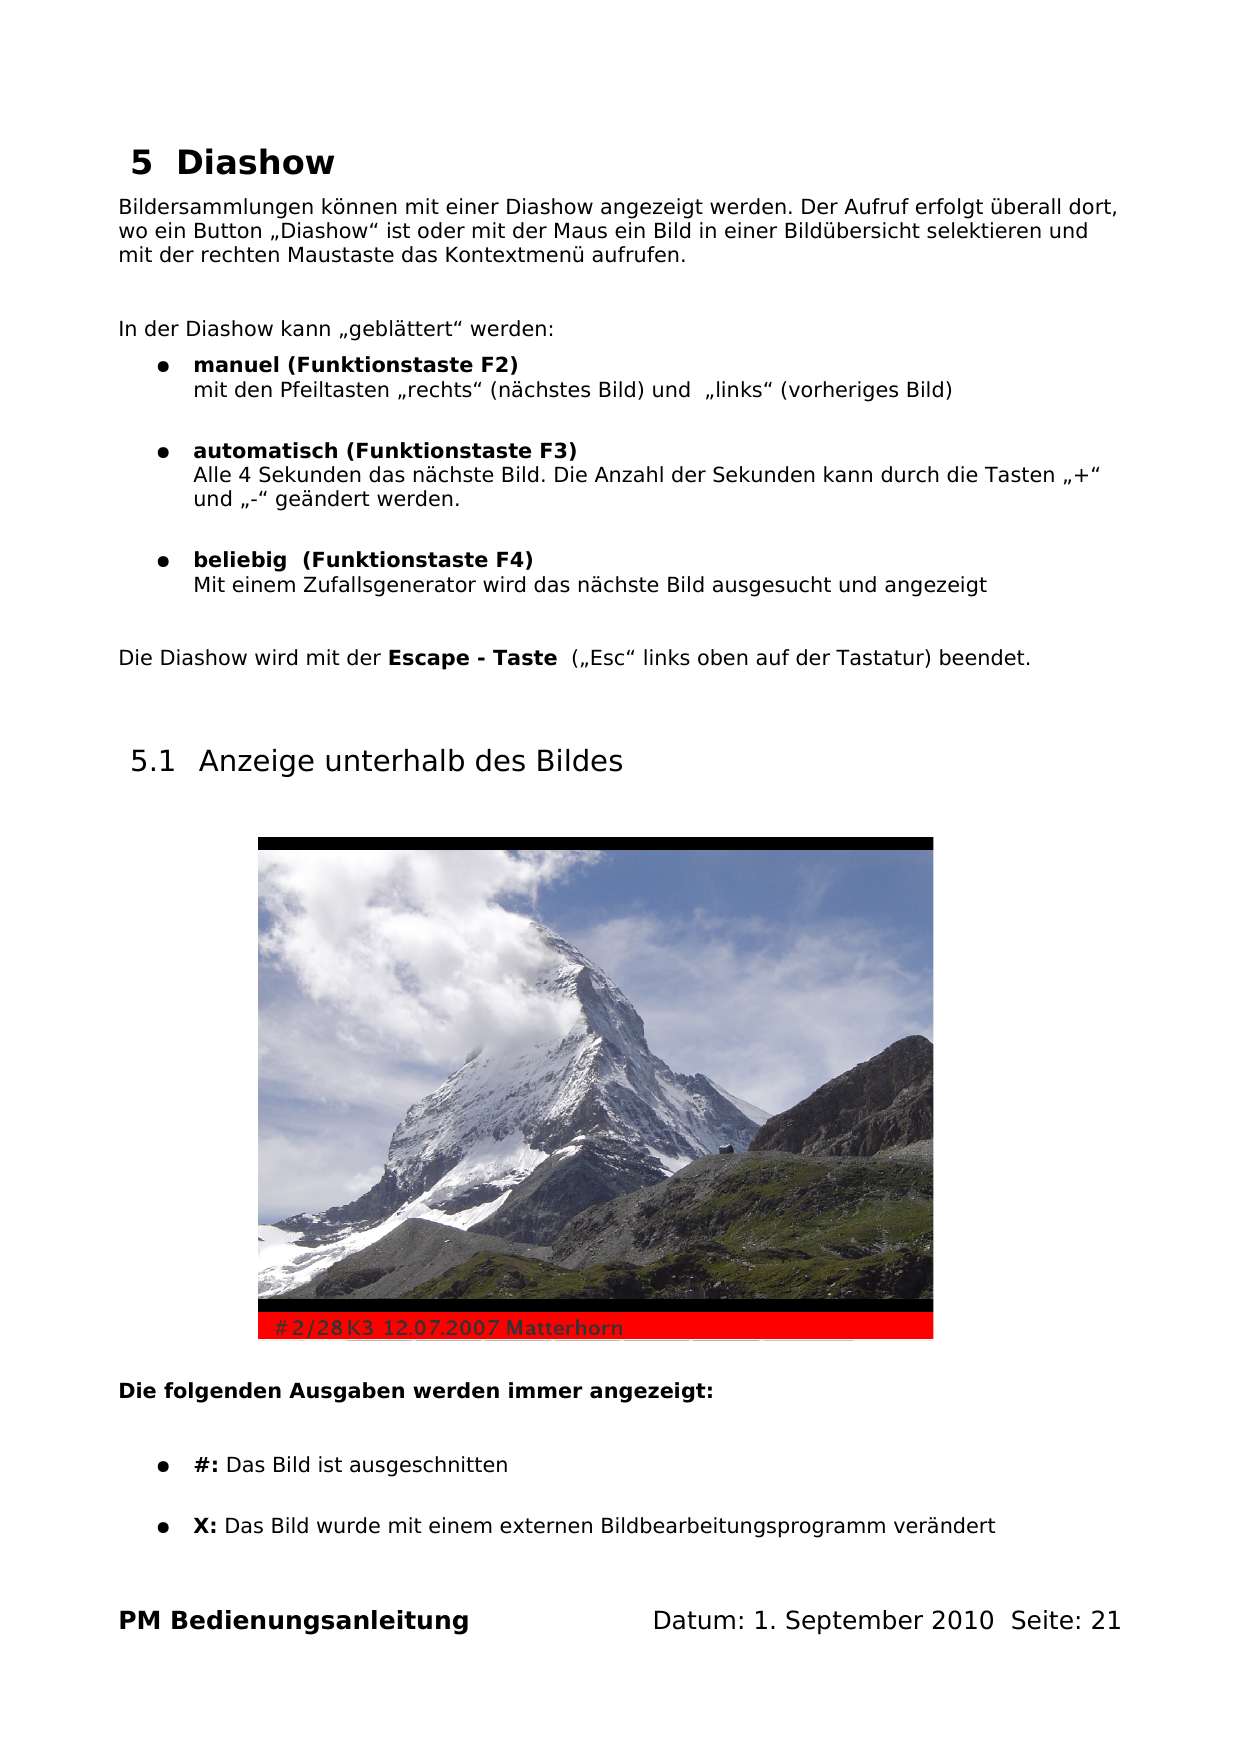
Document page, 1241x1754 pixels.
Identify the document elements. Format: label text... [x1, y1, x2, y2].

text Bildersammlungen können mit einer Diashow angezeigt werden. Der Aufruf erfolgt überall dort, wo ein Button „Diashow“ ist oder mit der Maus ein Bild in einer Bildübersicht selektieren und mit der rechten Maustaste das Kontextmenü aufrufen. [118, 195, 1122, 267]
text Die folgenden Ausgaben werden immer angezeigt: [118, 1379, 1122, 1404]
list manuel (Funktionstaste F2) mit den Pfeiltasten „rechts“ (nächstes Bild) und „links“ (vorheriges Bild) [156, 353, 1122, 426]
list X: Das Bild wurde mit einem externen Bildbearbeitungsprogramm verändert [156, 1514, 1122, 1563]
text Die Diashow wird mit der Escape - Taste („Esc“ links oben auf der Tastatur) beendet. [118, 646, 1122, 671]
subtitle Diashow [130, 143, 1122, 182]
list beliebig (Funktionstaste F4) Mit einem Zufallsgenerator wird das nächste Bild ausgesucht und angezeigt [156, 548, 1122, 597]
list #: Das Bild ist ausgeschnitten [156, 1453, 1122, 1502]
text In der Diashow kann „geblättert“ werden: [118, 317, 1122, 341]
subtitle Anzeige unterhalb des Bildes [130, 745, 1122, 779]
list automatisch (Funktionstaste F3) Alle 4 Sekunden das nächste Bild. Die Anzahl der Sekunden kann durch die Tasten „+“ und „-“ geändert werden. [156, 439, 1122, 536]
picture [258, 837, 934, 1341]
